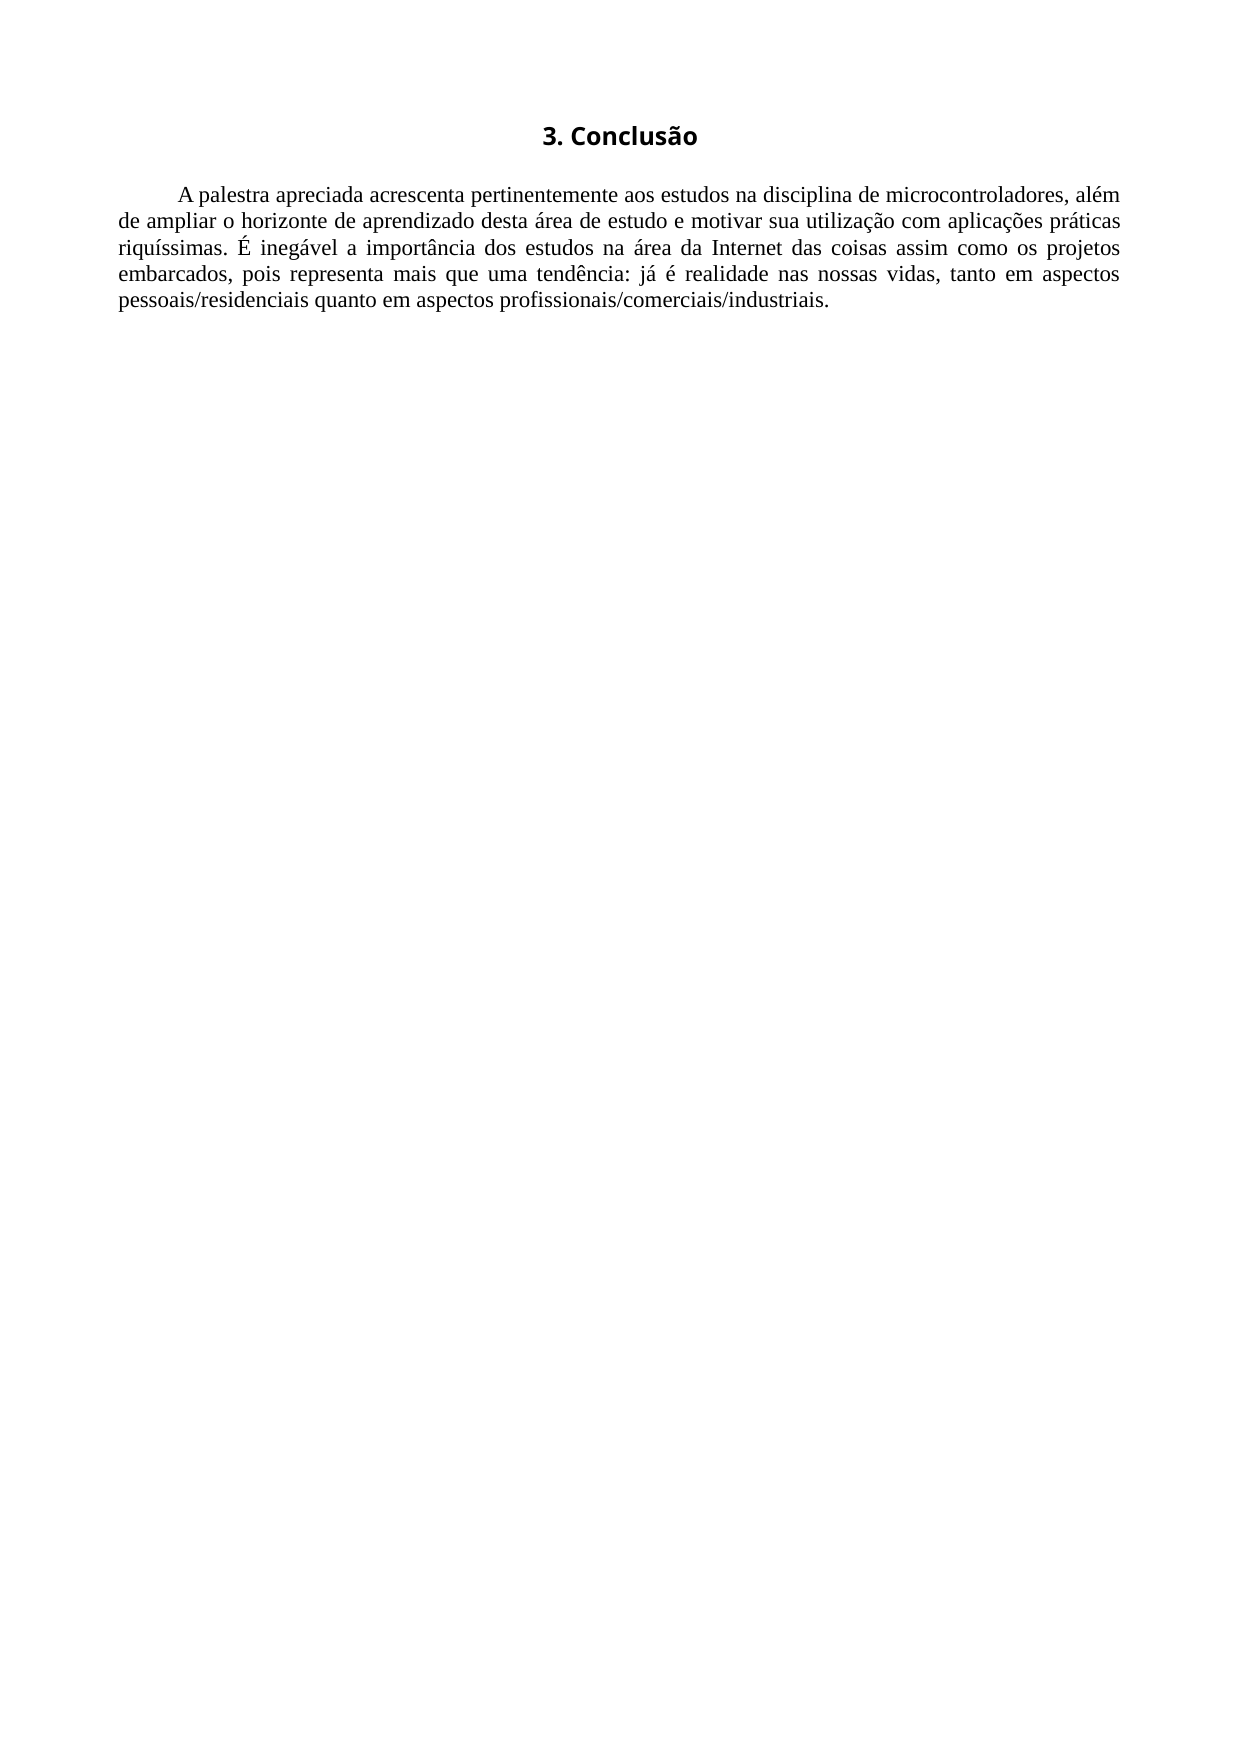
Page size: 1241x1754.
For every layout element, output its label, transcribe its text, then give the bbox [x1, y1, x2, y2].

text 3. Conclusão [118, 118, 1122, 152]
text A palestra apreciada acrescenta pertinentemente aos estudos na disciplina de microcontroladores, além de ampliar o horizonte de aprendizado desta área de estudo e motivar sua utilização com aplicações práticas riquíssimas. É inegável a importância dos estudos na área da Internet das coisas assim como os projetos embarcados, pois representa mais que uma tendência: já é realidade nas nossas vidas, tanto em aspectos pessoais/residenciais quanto em aspectos profissionais/comerciais/industriais. [118, 181, 1122, 313]
